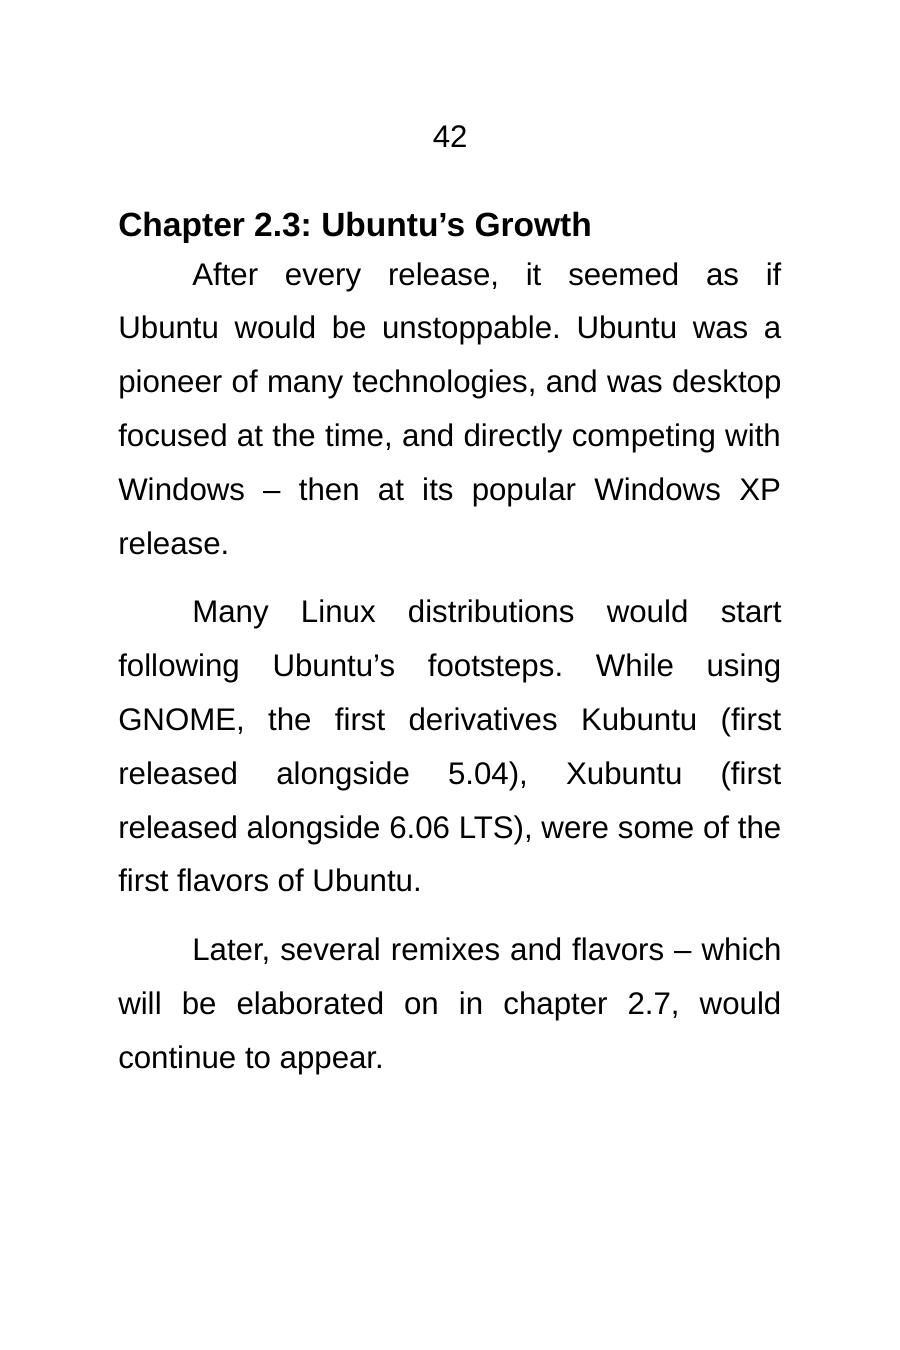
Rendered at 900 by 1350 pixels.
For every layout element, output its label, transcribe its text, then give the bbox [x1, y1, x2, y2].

text Later, several remixes and flavors – which will be elaborated on in chapter 2.7, would continue to appear. [118, 931, 782, 1074]
subtitle Chapter 2.3: Ubuntu’s Growth [118, 204, 782, 243]
text After every release, it seemed as if Ubuntu would be unstoppable. Ubuntu was a pioneer of many technologies, and was desktop focused at the time, and directly competing with Windows – then at its popular Windows XP release. [118, 256, 782, 561]
text Many Linux distributions would start following Ubuntu’s footsteps. While using GNOME, the first derivatives Kubuntu (first released alongside 5.04), Xubuntu (first released alongside 6.06 LTS), were some of the first flavors of Ubuntu. [118, 593, 782, 898]
